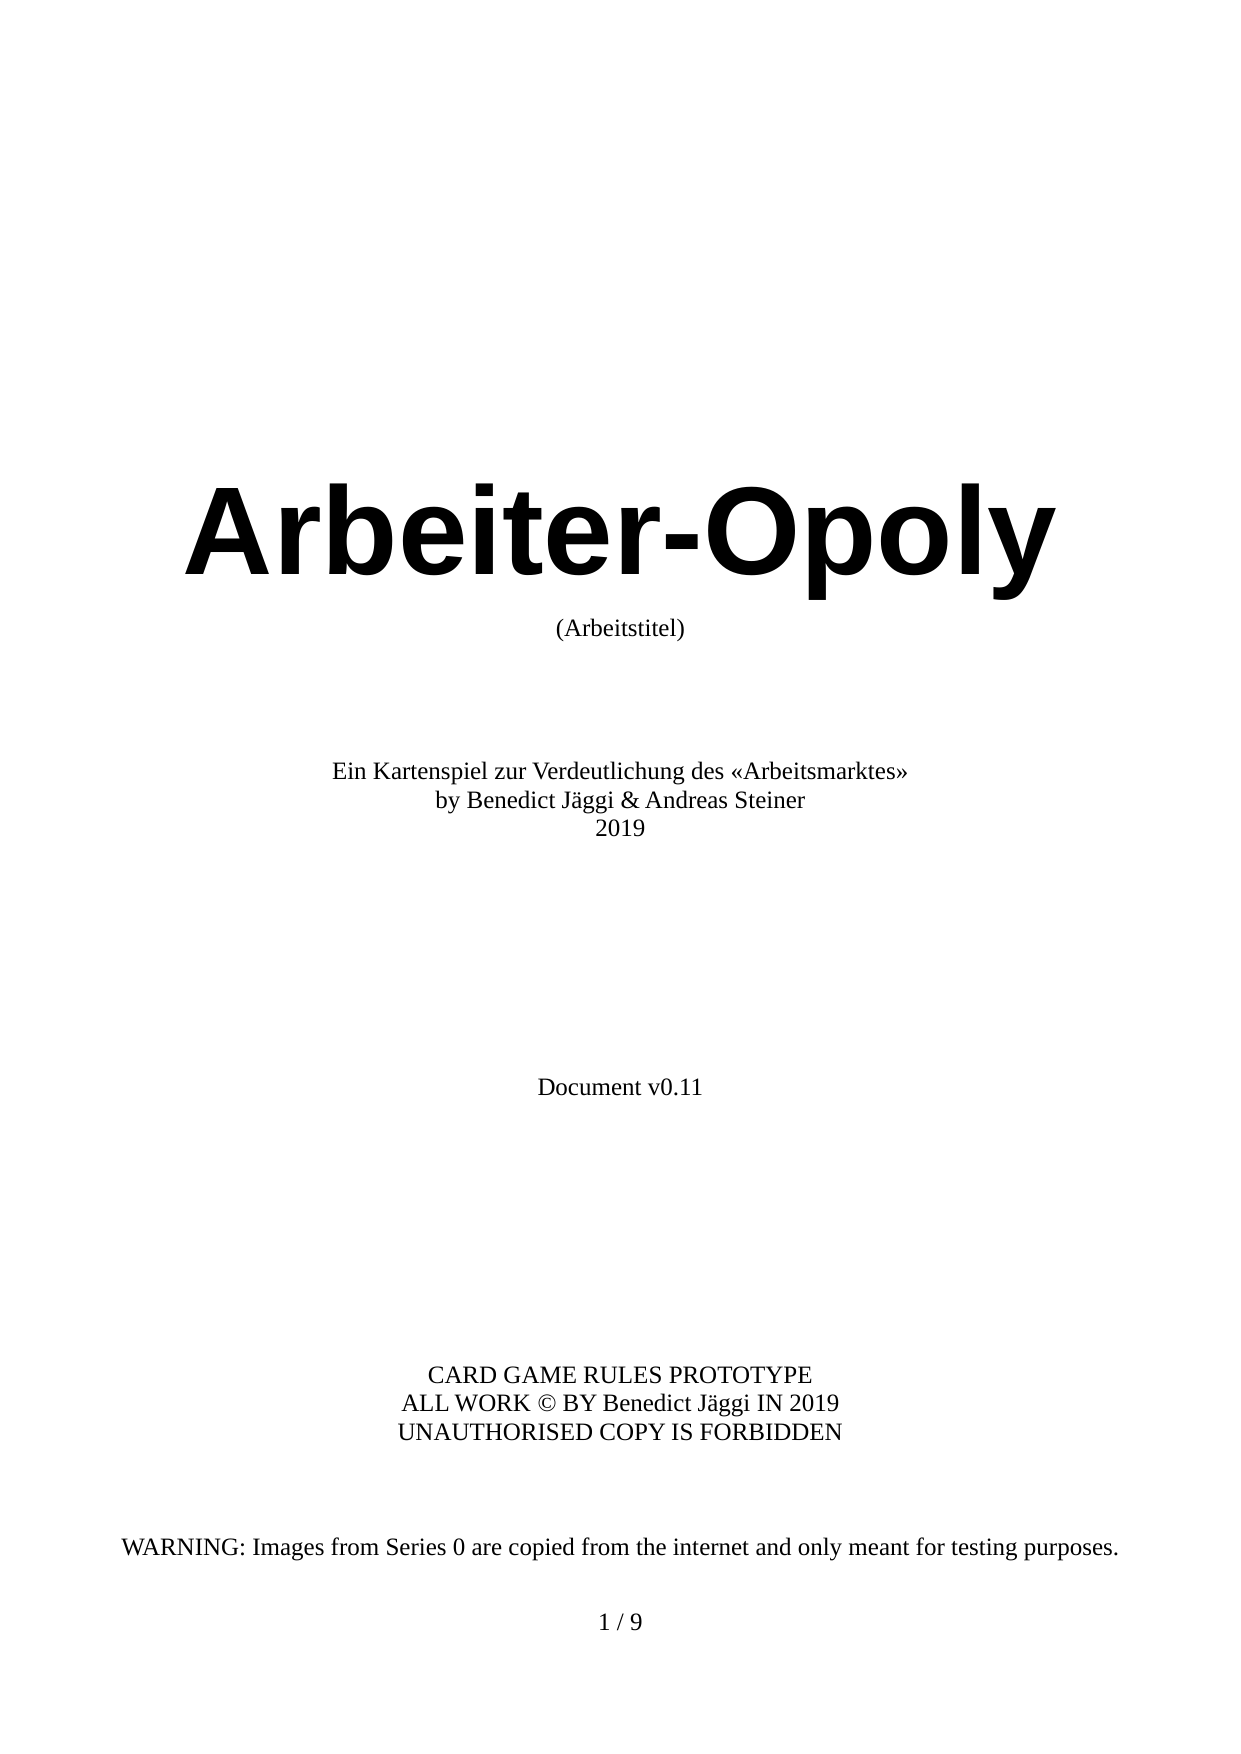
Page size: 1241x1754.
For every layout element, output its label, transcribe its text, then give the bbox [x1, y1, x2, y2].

title Arbeiter-Opoly [118, 457, 1122, 601]
text WARNING: Images from Series 0 are copied from the internet and only meant for testing purposes. [118, 1532, 1122, 1561]
text Ein Kartenspiel zur Verdeutlichung des «Arbeitsmarktes» [118, 756, 1122, 785]
text ALL WORK © BY Benedict Jäggi IN 2019 [118, 1388, 1122, 1417]
text CARD GAME RULES PROTOTYPE [118, 1360, 1122, 1388]
text 2019 [118, 813, 1122, 842]
text Document v0.11 [118, 1072, 1122, 1101]
text UNAUTHORISED COPY IS FORBIDDEN [118, 1417, 1122, 1446]
text by Benedict Jäggi & Andreas Steiner [118, 785, 1122, 813]
text (Arbeitstitel) [118, 613, 1122, 642]
